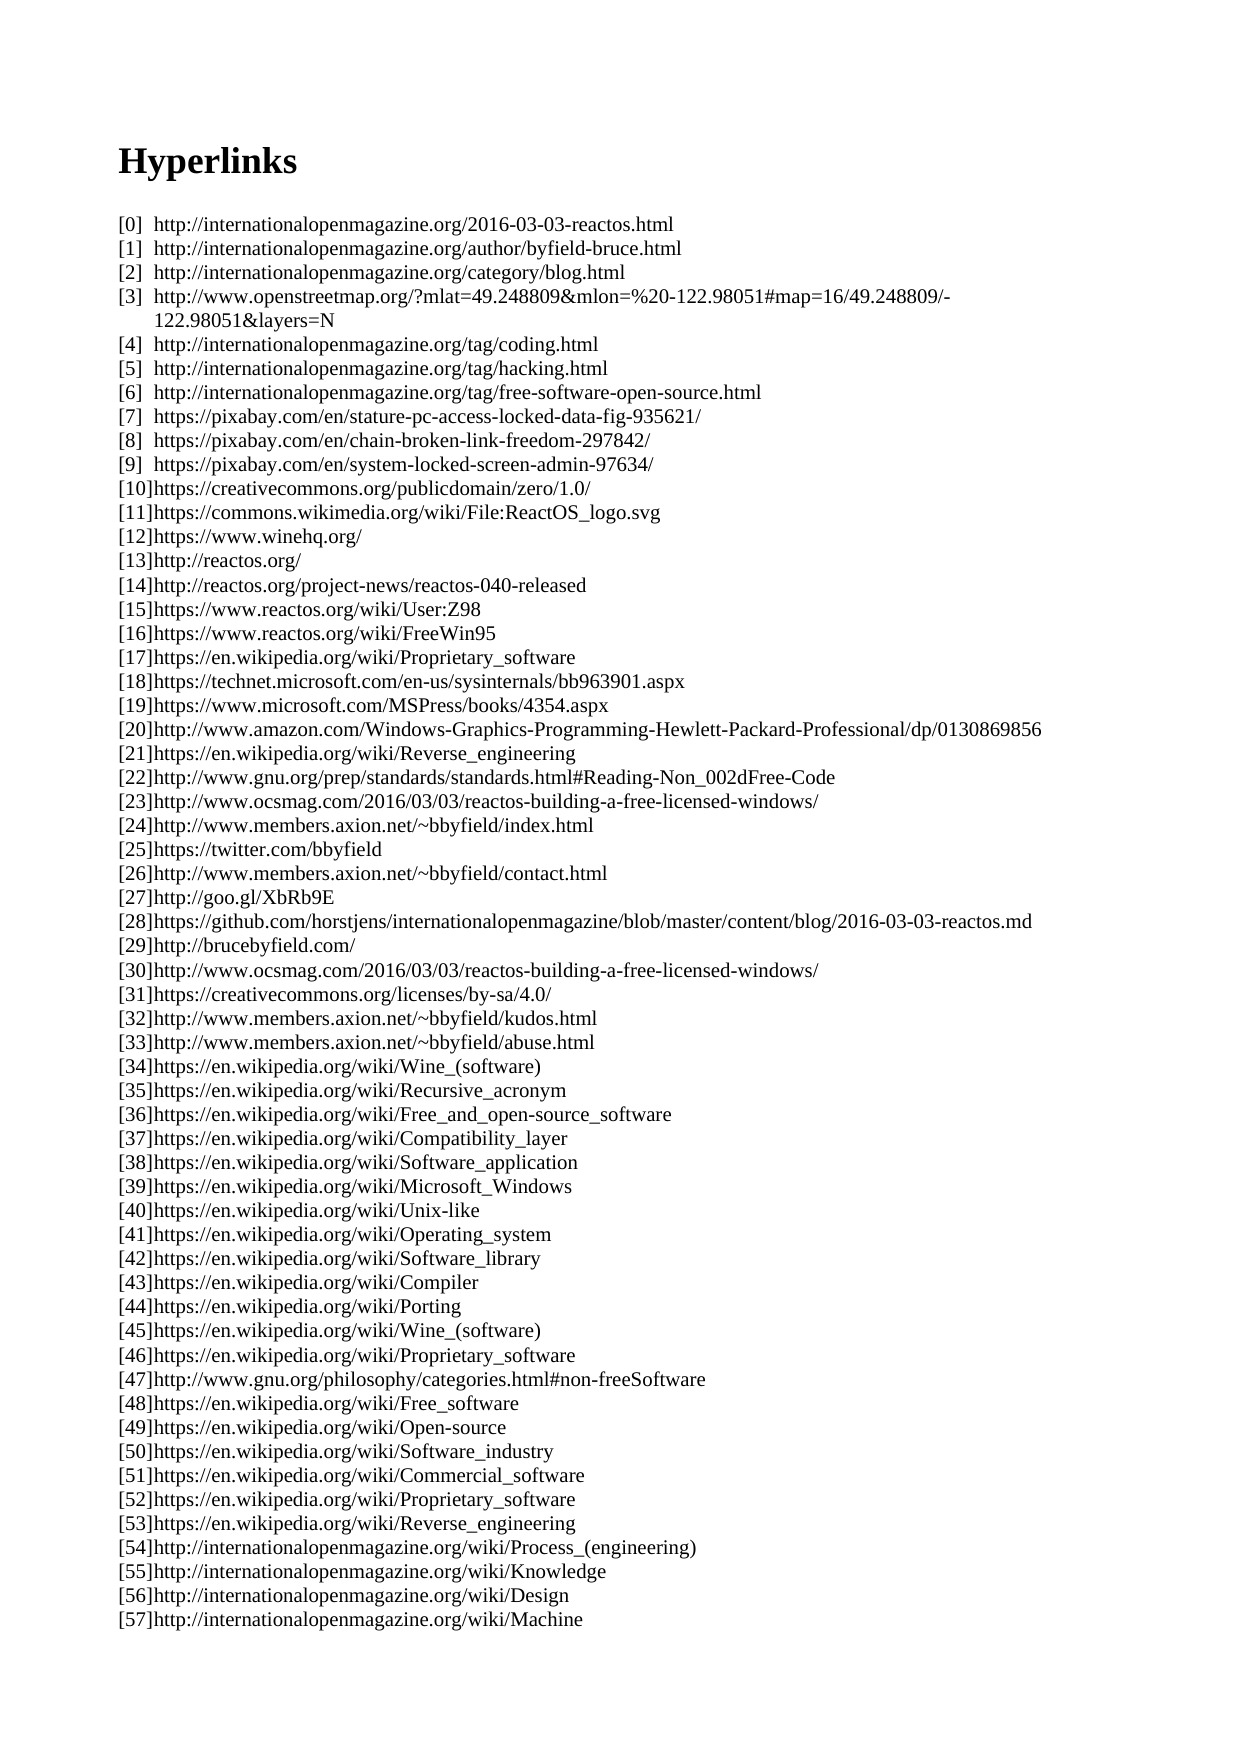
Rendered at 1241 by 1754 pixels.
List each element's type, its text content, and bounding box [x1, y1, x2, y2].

text https://pixabay.com/en/chain-broken-link-freedom-297842/ [118, 428, 1122, 452]
text https://en.wikipedia.org/wiki/Open-source [118, 1415, 1122, 1439]
text http://internationalopenmagazine.org/tag/hacking.html [118, 356, 1122, 380]
text https://en.wikipedia.org/wiki/Software_application [118, 1150, 1122, 1174]
text https://en.wikipedia.org/wiki/Reverse_engineering [118, 1511, 1122, 1535]
text https://en.wikipedia.org/wiki/Wine_(software) [118, 1054, 1122, 1078]
text http://brucebyfield.com/ [118, 933, 1122, 957]
text https://en.wikipedia.org/wiki/Free_software [118, 1391, 1122, 1415]
text http://www.openstreetmap.org/?mlat=49.248809&mlon=%20-122.98051#map=16/49.248809/-122.98051&layers=N [118, 284, 1122, 332]
text https://www.reactos.org/wiki/FreeWin95 [118, 621, 1122, 645]
text http://www.amazon.com/Windows-Graphics-Programming-Hewlett-Packard-Professional/dp/0130869856 [118, 717, 1122, 741]
text http://internationalopenmagazine.org/author/byfield-bruce.html [118, 236, 1122, 260]
text http://internationalopenmagazine.org/tag/free-software-open-source.html [118, 380, 1122, 404]
text http://www.ocsmag.com/2016/03/03/reactos-building-a-free-licensed-windows/ [118, 957, 1122, 982]
text https://en.wikipedia.org/wiki/Operating_system [118, 1222, 1122, 1246]
text http://www.members.axion.net/~bbyfield/index.html [118, 813, 1122, 837]
text https://www.microsoft.com/MSPress/books/4354.aspx [118, 693, 1122, 717]
text https://commons.wikimedia.org/wiki/File:ReactOS_logo.svg [118, 500, 1122, 524]
text https://en.wikipedia.org/wiki/Reverse_engineering [118, 741, 1122, 765]
text http://internationalopenmagazine.org/wiki/Process_(engineering) [118, 1535, 1122, 1559]
text https://github.com/horstjens/internationalopenmagazine/blob/master/content/blog/2016-03-03-reactos.md [118, 909, 1122, 933]
text https://en.wikipedia.org/wiki/Free_and_open-source_software [118, 1102, 1122, 1126]
text http://www.members.axion.net/~bbyfield/abuse.html [118, 1030, 1122, 1054]
text https://en.wikipedia.org/wiki/Compatibility_layer [118, 1126, 1122, 1150]
text https://pixabay.com/en/stature-pc-access-locked-data-fig-935621/ [118, 404, 1122, 428]
text https://pixabay.com/en/system-locked-screen-admin-97634/ [118, 452, 1122, 476]
text http://reactos.org/project-news/reactos-040-released [118, 572, 1122, 597]
text https://en.wikipedia.org/wiki/Compiler [118, 1270, 1122, 1294]
text http://www.ocsmag.com/2016/03/03/reactos-building-a-free-licensed-windows/ [118, 789, 1122, 813]
text http://www.members.axion.net/~bbyfield/contact.html [118, 861, 1122, 885]
text http://reactos.org/ [118, 548, 1122, 572]
text https://en.wikipedia.org/wiki/Microsoft_Windows [118, 1174, 1122, 1198]
text http://www.members.axion.net/~bbyfield/kudos.html [118, 1006, 1122, 1030]
text https://www.reactos.org/wiki/User:Z98 [118, 597, 1122, 621]
text http://www.gnu.org/prep/standards/standards.html#Reading-Non_002dFree-Code [118, 765, 1122, 789]
text http://internationalopenmagazine.org/category/blog.html [118, 260, 1122, 284]
text https://creativecommons.org/licenses/by-sa/4.0/ [118, 982, 1122, 1006]
text https://en.wikipedia.org/wiki/Recursive_acronym [118, 1078, 1122, 1102]
text http://internationalopenmagazine.org/wiki/Design [118, 1583, 1122, 1607]
text https://en.wikipedia.org/wiki/Proprietary_software [118, 645, 1122, 669]
text http://internationalopenmagazine.org/tag/coding.html [118, 332, 1122, 356]
text https://en.wikipedia.org/wiki/Software_industry [118, 1439, 1122, 1463]
text https://en.wikipedia.org/wiki/Software_library [118, 1246, 1122, 1270]
text http://internationalopenmagazine.org/wiki/Machine [118, 1607, 1122, 1631]
text http://goo.gl/XbRb9E [118, 885, 1122, 909]
text http://internationalopenmagazine.org/2016-03-03-reactos.html [118, 212, 1122, 236]
text https://en.wikipedia.org/wiki/Unix-like [118, 1198, 1122, 1222]
text https://creativecommons.org/publicdomain/zero/1.0/ [118, 476, 1122, 500]
text https://en.wikipedia.org/wiki/Commercial_software [118, 1463, 1122, 1487]
text https://technet.microsoft.com/en-us/sysinternals/bb963901.aspx [118, 669, 1122, 693]
text http://www.gnu.org/philosophy/categories.html#non-freeSoftware [118, 1367, 1122, 1391]
text https://en.wikipedia.org/wiki/Proprietary_software [118, 1342, 1122, 1367]
text https://en.wikipedia.org/wiki/Proprietary_software [118, 1487, 1122, 1511]
text https://en.wikipedia.org/wiki/Porting [118, 1294, 1122, 1318]
text https://www.winehq.org/ [118, 524, 1122, 548]
text https://twitter.com/bbyfield [118, 837, 1122, 861]
text https://en.wikipedia.org/wiki/Wine_(software) [118, 1318, 1122, 1342]
text http://internationalopenmagazine.org/wiki/Knowledge [118, 1559, 1122, 1583]
